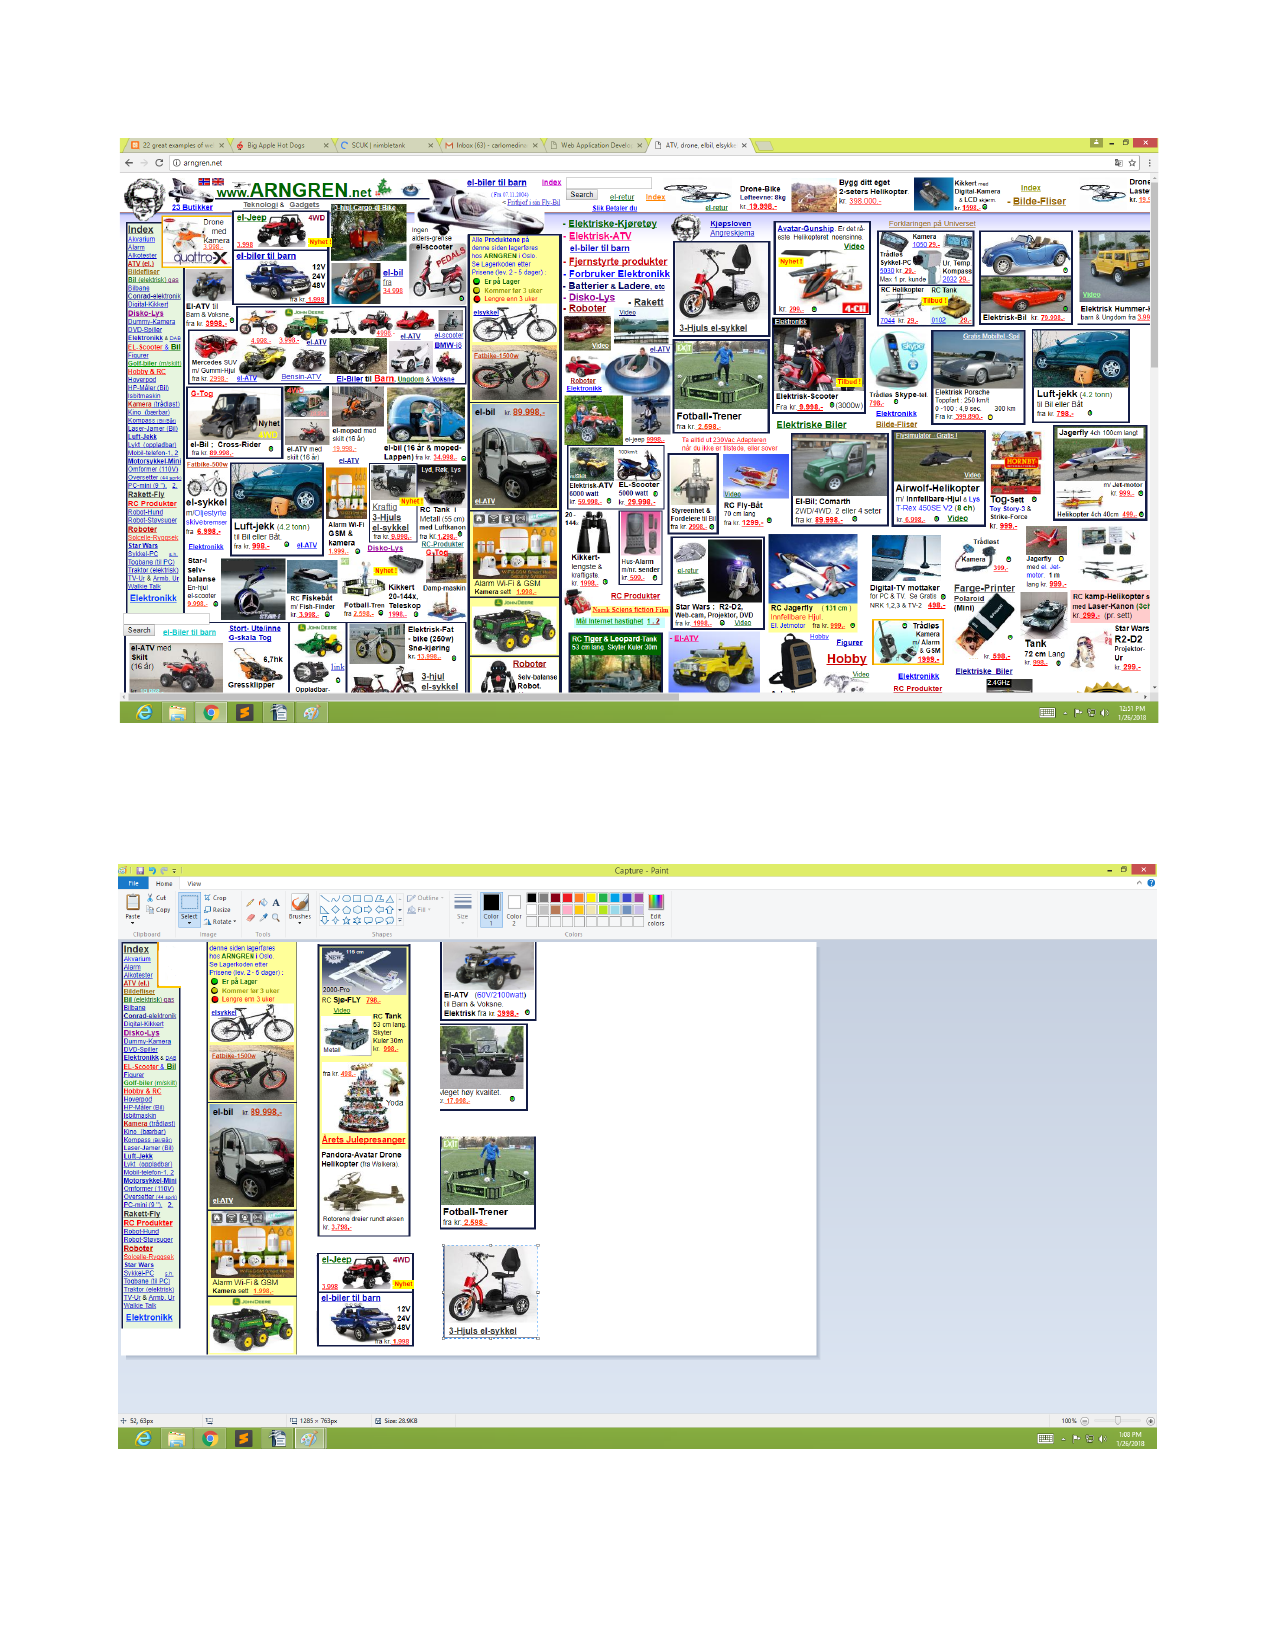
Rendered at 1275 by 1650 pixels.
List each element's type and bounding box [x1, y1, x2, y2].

picture [118, 864, 1157, 1449]
picture [119, 138, 1159, 723]
